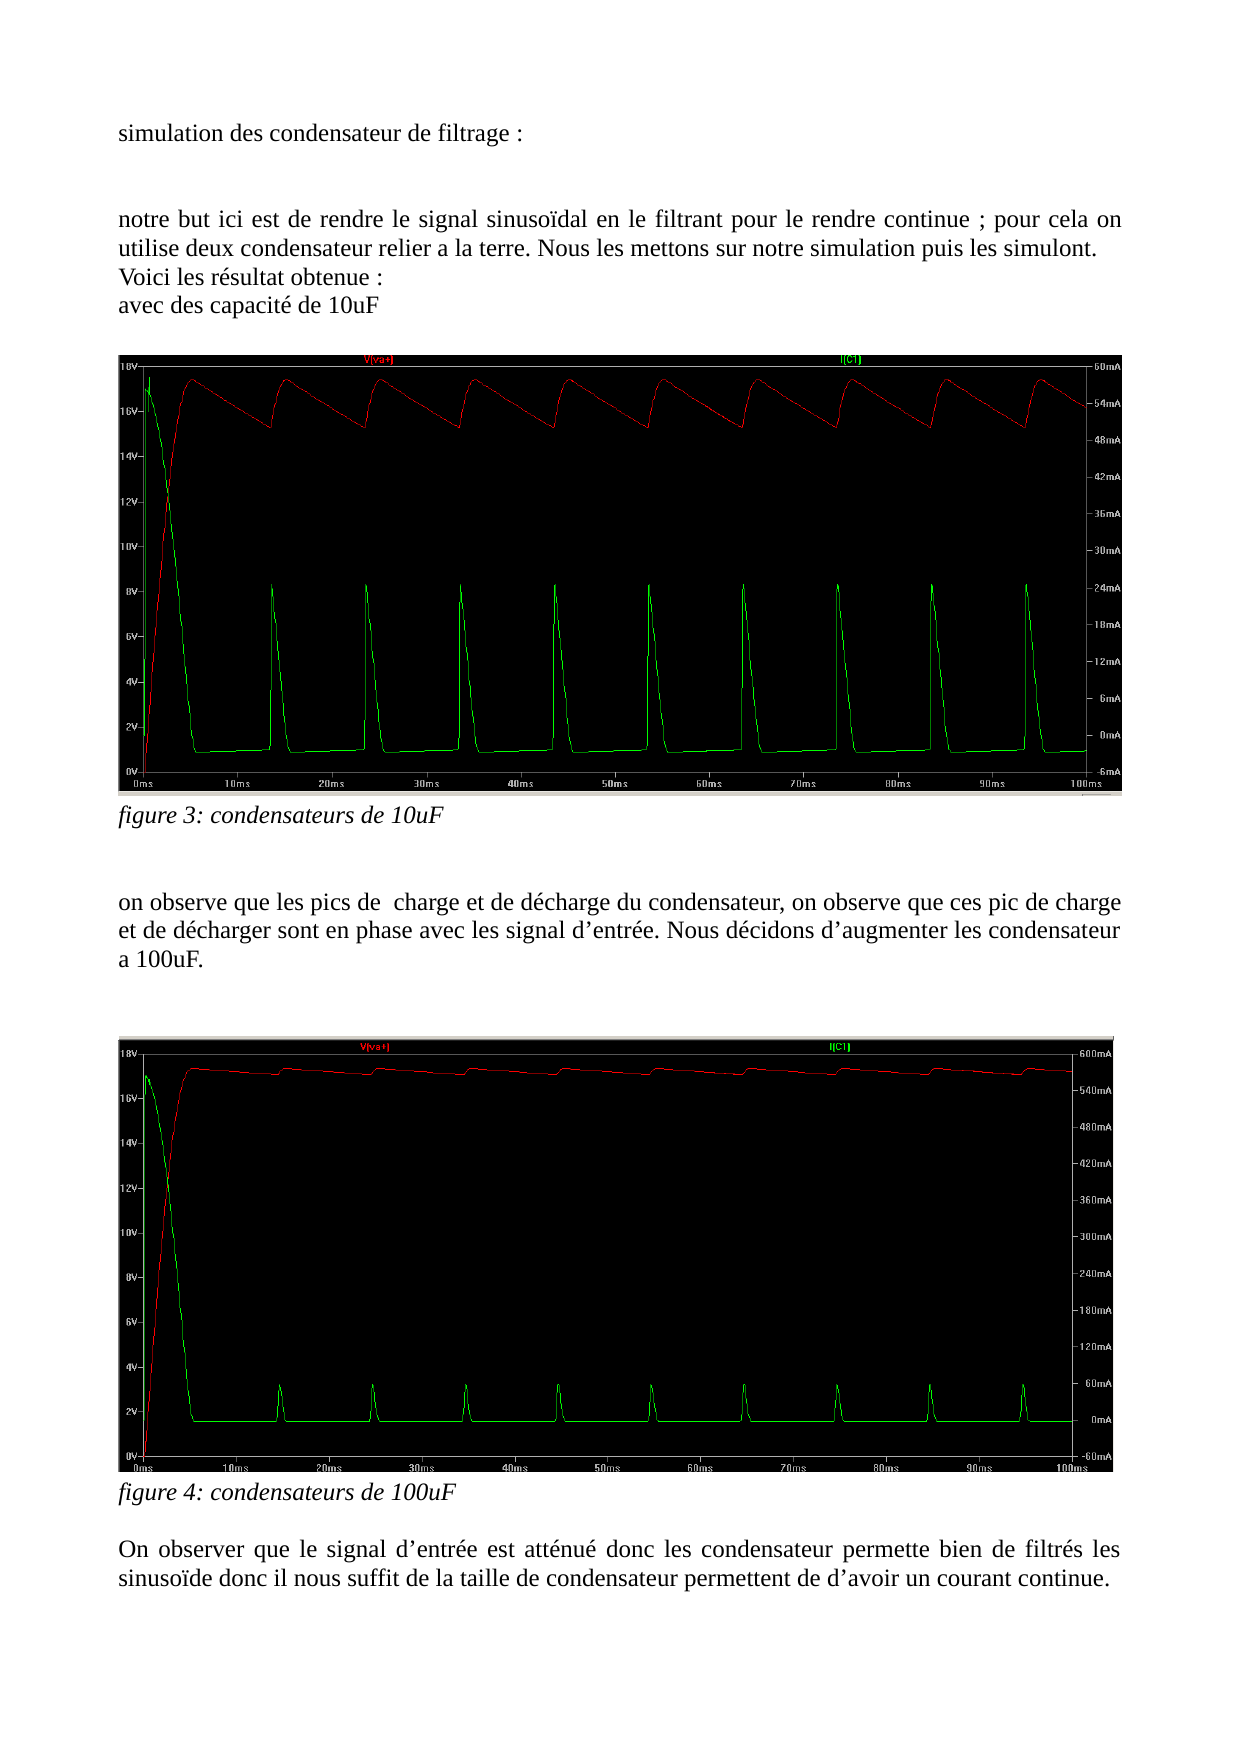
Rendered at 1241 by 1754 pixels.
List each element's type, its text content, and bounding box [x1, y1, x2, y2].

text figure 3: condensateurs de 10uF [118, 796, 1122, 829]
text simulation des condensateur de filtrage : [118, 118, 1122, 147]
text On observer que le signal d’entrée est atténué donc les condensateur permette bien de filtrés les sinusoïde donc il nous suffit de la taille de condensateur permettent de d’avoir un courant continue. [118, 1534, 1122, 1592]
picture [118, 355, 1122, 796]
text figure 4: condensateurs de 100uF [118, 1037, 1130, 1505]
text [118, 343, 1122, 355]
text avec des capacité de 10uF [118, 291, 1122, 319]
text on observe que les pics de charge et de décharge du condensateur, on observe que ces pic de charge et de décharger sont en phase avec les signal d’entrée. Nous décidons d’augmenter les condensateur a 100uF. [118, 887, 1122, 973]
text notre but ici est de rendre le signal sinusoïdal en le filtrant pour le rendre continue ; pour cela on utilise deux condensateur relier a la terre. Nous les mettons sur notre simulation puis les simulont. [118, 204, 1122, 262]
text Voici les résultat obtenue : [118, 262, 1122, 291]
picture [118, 1036, 1102, 1472]
